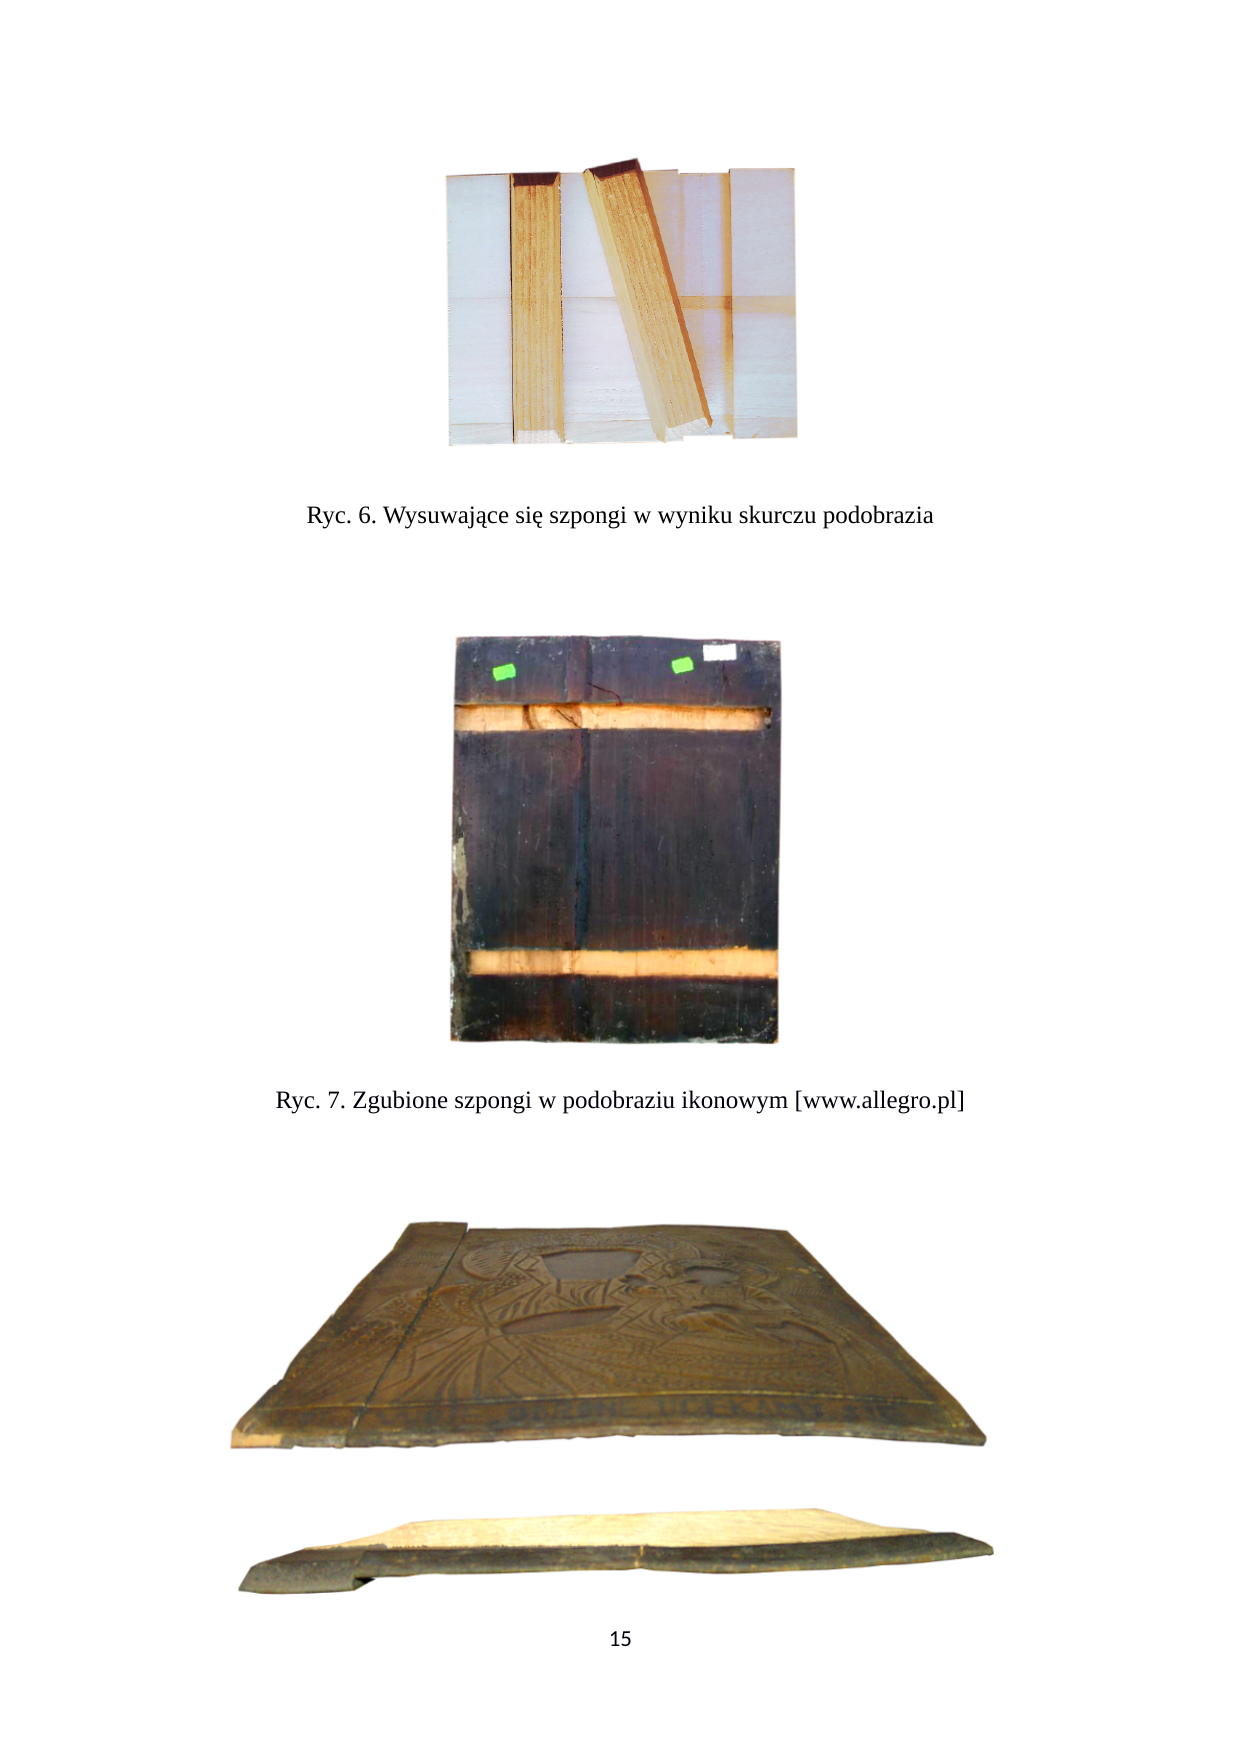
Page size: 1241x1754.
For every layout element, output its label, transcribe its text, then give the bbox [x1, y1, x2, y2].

picture [232, 1493, 1008, 1603]
picture [422, 147, 819, 465]
text Ryc. 7. Zgubione szpongi w podobraziu ikonowym [www.allegro.pl] [148, 1085, 1093, 1114]
picture [440, 627, 788, 1050]
text Ryc. 6. Wysuwające się szpongi w wyniku skurczu podobrazia [148, 500, 1093, 528]
picture [221, 1212, 1020, 1459]
